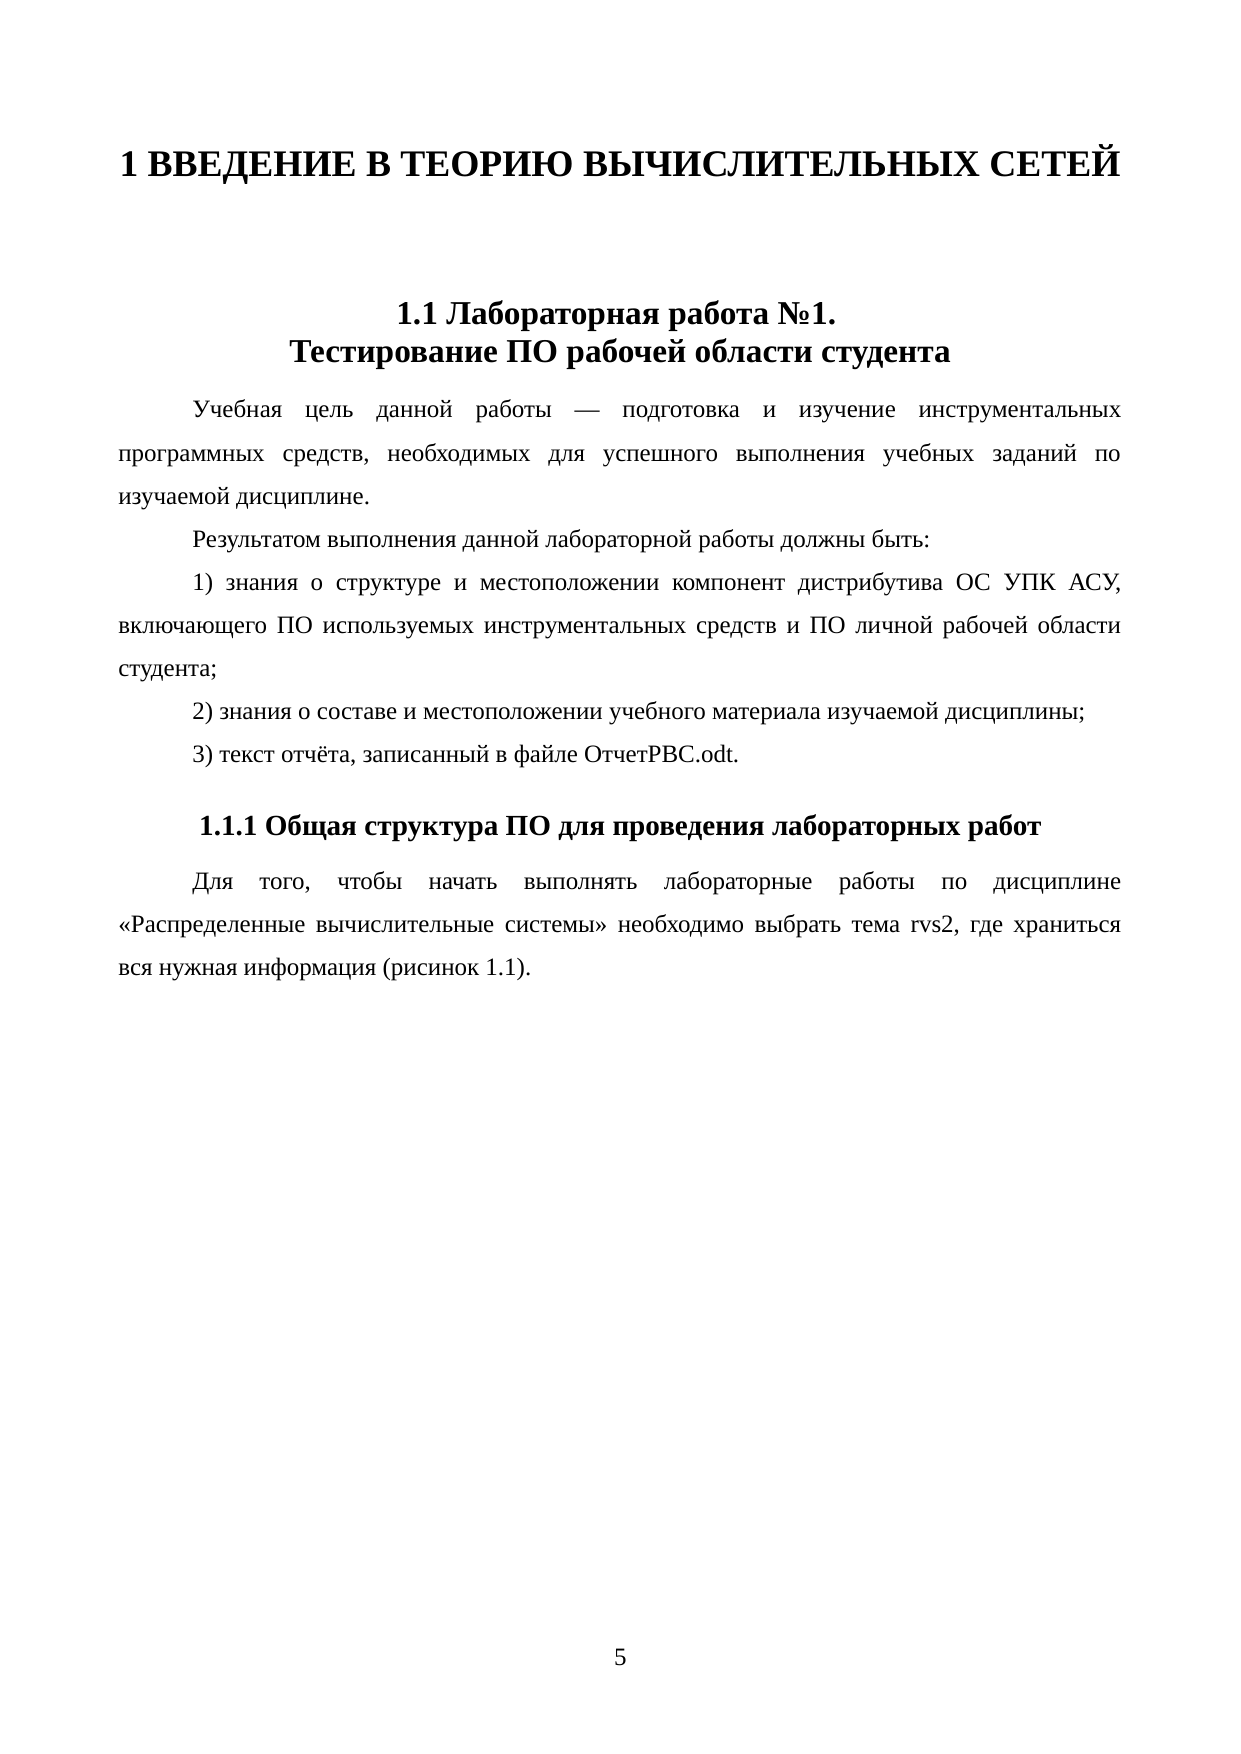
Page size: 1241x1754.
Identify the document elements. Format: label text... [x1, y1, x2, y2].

text 3) текст отчёта, записанный в файле ОтчетРВС.odt. [118, 739, 1122, 768]
subtitle 1.1.1 Общая структура ПО для проведения лабораторных работ [118, 808, 1122, 841]
text Учебная цель данной работы — подготовка и изучение инструментальных программных средств, необходимых для успешного выполнения учебных заданий по изучаемой дисциплине. [118, 394, 1122, 509]
text 2) знания о составе и местоположении учебного материала изучаемой дисциплины; [118, 696, 1122, 725]
text 1) знания о структуре и местоположении компонент дистрибутива ОС УПК АСУ, включающего ПО используемых инструментальных средств и ПО личной рабочей области студента; [118, 567, 1122, 682]
subtitle 1 ВВЕДЕНИЕ В ТЕОРИЮ ВЫЧИСЛИТЕЛЬНЫХ СЕТЕЙ [118, 142, 1122, 185]
text Для того, чтобы начать выполнять лабораторные работы по дисциплине «Распределенные вычислительные системы» необходимо выбрать тема rvs2, где храниться вся нужная информация (рисинок 1.1). [118, 866, 1122, 981]
text Результатом выполнения данной лабораторной работы должны быть: [118, 524, 1122, 553]
subtitle 1.1 Лабораторная работа №1. Тестирование ПО рабочей области студента [118, 293, 1122, 369]
